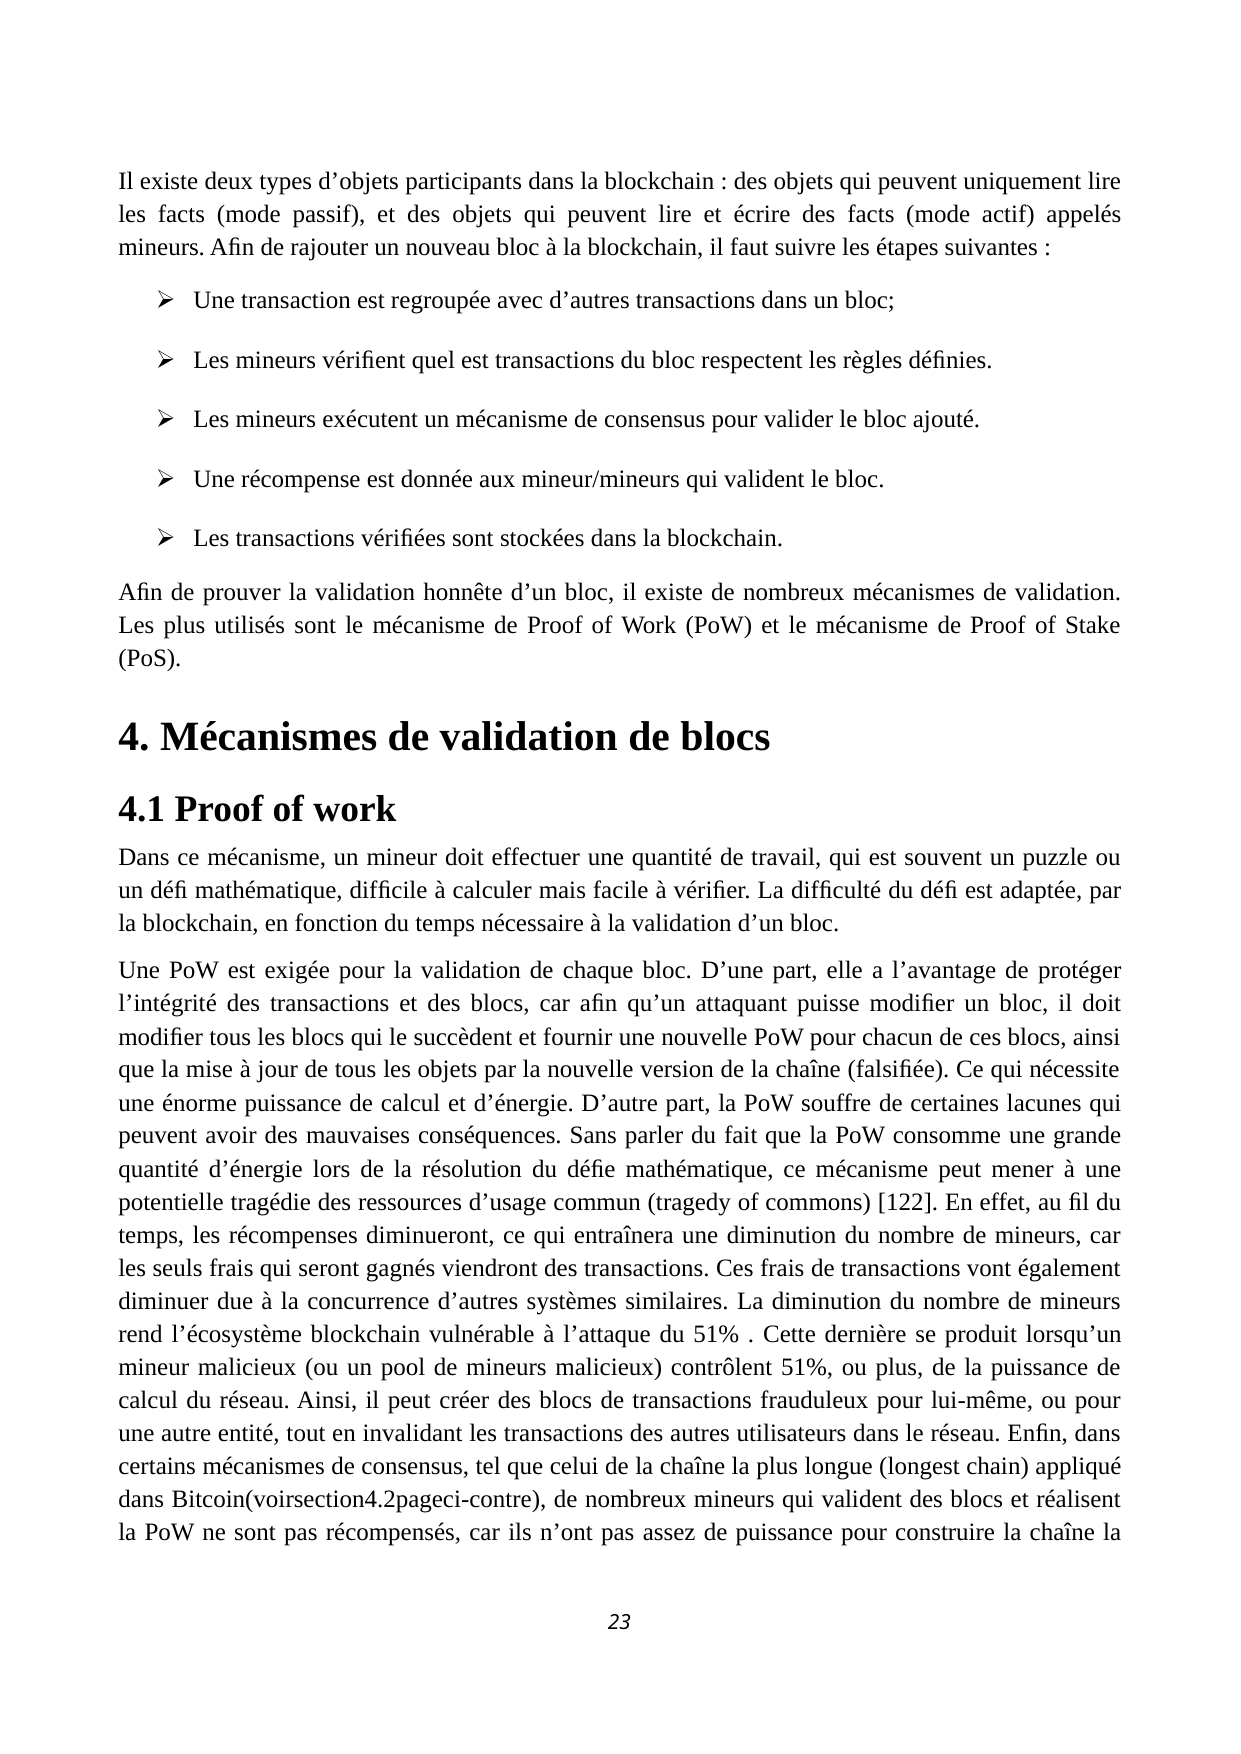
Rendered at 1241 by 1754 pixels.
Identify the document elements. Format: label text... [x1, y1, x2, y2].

subtitle 4. Mécanismes de validation de blocs [118, 711, 1122, 759]
text Dans ce mécanisme, un mineur doit effectuer une quantité de travail, qui est souvent un puzzle ou un déﬁ mathématique, difﬁcile à calculer mais facile à vériﬁer. La difﬁculté du déﬁ est adaptée, par la blockchain, en fonction du temps nécessaire à la validation d’un bloc. [118, 842, 1122, 937]
text Aﬁn de prouver la validation honnête d’un bloc, il existe de nombreux mécanismes de validation. Les plus utilisés sont le mécanisme de Proof of Work (PoW) et le mécanisme de Proof of Stake (PoS). [118, 577, 1122, 672]
list Les mineurs exécutent un mécanisme de consensus pour valider le bloc ajouté. [156, 404, 1122, 433]
text Une PoW est exigée pour la validation de chaque bloc. D’une part, elle a l’avantage de protéger l’intégrité des transactions et des blocs, car aﬁn qu’un attaquant puisse modiﬁer un bloc, il doit modiﬁer tous les blocs qui le succèdent et fournir une nouvelle PoW pour chacun de ces blocs, ainsi que la mise à jour de tous les objets par la nouvelle version de la chaîne (falsiﬁée). Ce qui nécessite une énorme puissance de calcul et d’énergie. D’autre part, la PoW souffre de certaines lacunes qui peuvent avoir des mauvaises conséquences. Sans parler du fait que la PoW consomme une grande quantité d’énergie lors de la résolution du déﬁe mathématique, ce mécanisme peut mener à une potentielle tragédie des ressources d’usage commun (tragedy of commons) [122]. En effet, au ﬁl du temps, les récompenses diminueront, ce qui entraînera une diminution du nombre de mineurs, car les seuls frais qui seront gagnés viendront des transactions. Ces frais de transactions vont également diminuer due à la concurrence d’autres systèmes similaires. La diminution du nombre de mineurs rend l’écosystème blockchain vulnérable à l’attaque du 51% . Cette dernière se produit lorsqu’un mineur malicieux (ou un pool de mineurs malicieux) contrôlent 51%, ou plus, de la puissance de calcul du réseau. Ainsi, il peut créer des blocs de transactions frauduleux pour lui-même, ou pour une autre entité, tout en invalidant les transactions des autres utilisateurs dans le réseau. Enﬁn, dans certains mécanismes de consensus, tel que celui de la chaîne la plus longue (longest chain) appliqué dans Bitcoin(voirsection4.2pageci-contre), de nombreux mineurs qui valident des blocs et réalisent la PoW ne sont pas récompensés, car ils n’ont pas assez de puissance pour construire la chaîne la [118, 956, 1122, 1546]
list Les transactions vériﬁées sont stockées dans la blockchain. [156, 523, 1122, 552]
subtitle 4.1 Proof of work [118, 786, 1122, 829]
list Les mineurs vériﬁent quel est transactions du bloc respectent les règles déﬁnies. [156, 345, 1122, 373]
text Il existe deux types d’objets participants dans la blockchain : des objets qui peuvent uniquement lire les facts (mode passif), et des objets qui peuvent lire et écrire des facts (mode actif) appelés mineurs. Aﬁn de rajouter un nouveau bloc à la blockchain, il faut suivre les étapes suivantes : [118, 166, 1122, 261]
list Une récompense est donnée aux mineur/mineurs qui valident le bloc. [156, 464, 1122, 492]
list Une transaction est regroupée avec d’autres transactions dans un bloc; [156, 285, 1122, 314]
